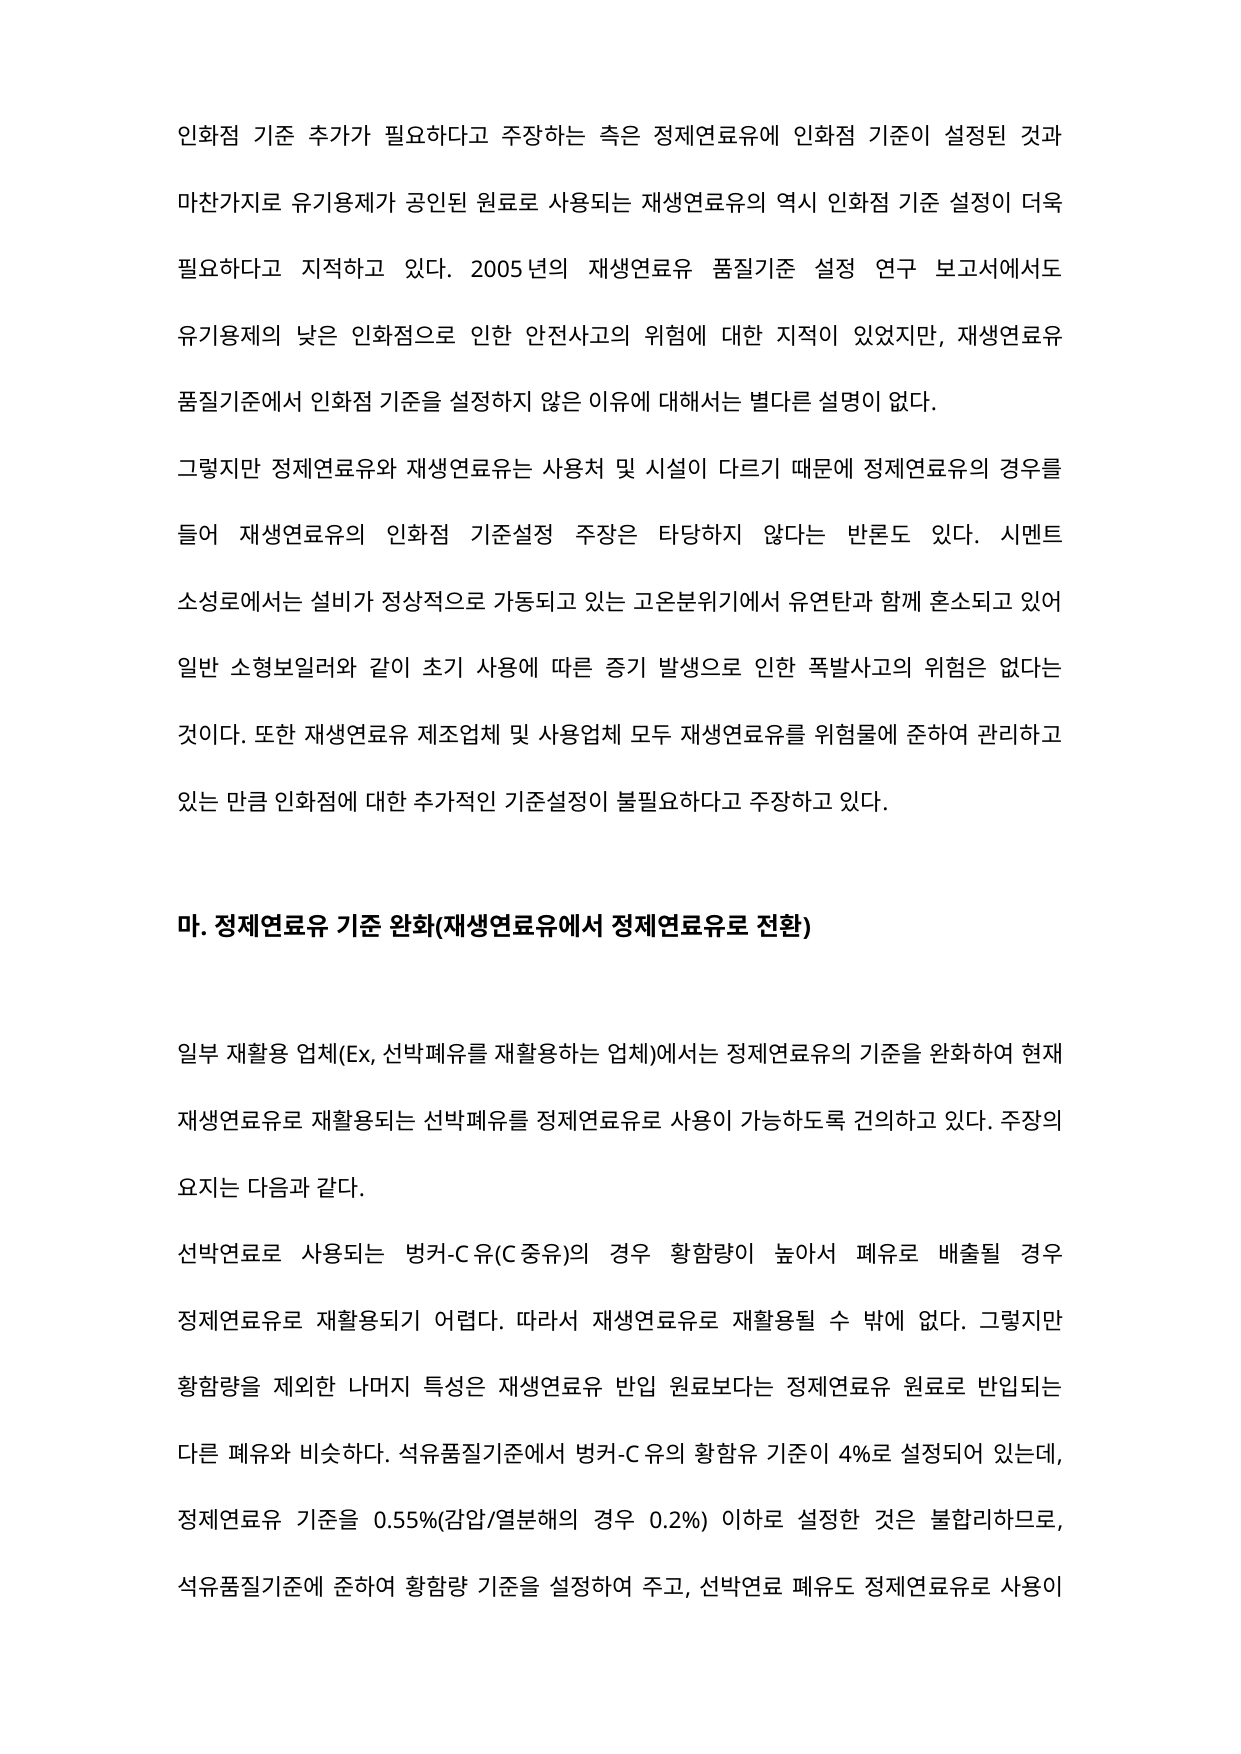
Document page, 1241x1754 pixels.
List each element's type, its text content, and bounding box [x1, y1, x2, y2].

text 마. 정제연료유 기준 완화(재생연료유에서 정제연료유로 전환) [177, 907, 1063, 943]
text 인화점 기준 추가가 필요하다고 주장하는 측은 정제연료유에 인화점 기준이 설정된 것과 마찬가지로 유기용제가 공인된 원료로 사용되는 재생연료유의 역시 인화점 기준 설정이 더욱 필요하다고 지적하고 있다. 2005년의 재생연료유 품질기준 설정 연구 보고서에서도 유기용제의 낮은 인화점으로 인한 안전사고의 위험에 대한 지적이 있었지만, 재생연료유 품질기준에서 인화점 기준을 설정하지 않은 이유에 대해서는 별다른 설명이 없다. [177, 118, 1063, 417]
text 일부 재활용 업체(Ex, 선박폐유를 재활용하는 업체)에서는 정제연료유의 기준을 완화하여 현재 재생연료유로 재활용되는 선박폐유를 정제연료유로 사용이 가능하도록 건의하고 있다. 주장의 요지는 다음과 같다. [177, 1036, 1063, 1203]
text 선박연료로 사용되는 벙커-C유(C중유)의 경우 황함량이 높아서 폐유로 배출될 경우 정제연료유로 재활용되기 어렵다. 따라서 재생연료유로 재활용될 수 밖에 없다. 그렇지만 황함량을 제외한 나머지 특성은 재생연료유 반입 원료보다는 정제연료유 원료로 반입되는 다른 폐유와 비슷하다. 석유품질기준에서 벙커-C유의 황함유 기준이 4%로 설정되어 있는데, 정제연료유 기준을 0.55%(감압/열분해의 경우 0.2%) 이하로 설정한 것은 불합리하므로, 석유품질기준에 준하여 황함량 기준을 설정하여 주고, 선박연료 폐유도 정제연료유로 사용이 [177, 1236, 1063, 1602]
text 그렇지만 정제연료유와 재생연료유는 사용처 및 시설이 다르기 때문에 정제연료유의 경우를 들어 재생연료유의 인화점 기준설정 주장은 타당하지 않다는 반론도 있다. 시멘트 소성로에서는 설비가 정상적으로 가동되고 있는 고온분위기에서 유연탄과 함께 혼소되고 있어 일반 소형보일러와 같이 초기 사용에 따른 증기 발생으로 인한 폭발사고의 위험은 없다는 것이다. 또한 재생연료유 제조업체 및 사용업체 모두 재생연료유를 위험물에 준하여 관리하고 있는 만큼 인화점에 대한 추가적인 기준설정이 불필요하다고 주장하고 있다. [177, 451, 1063, 817]
